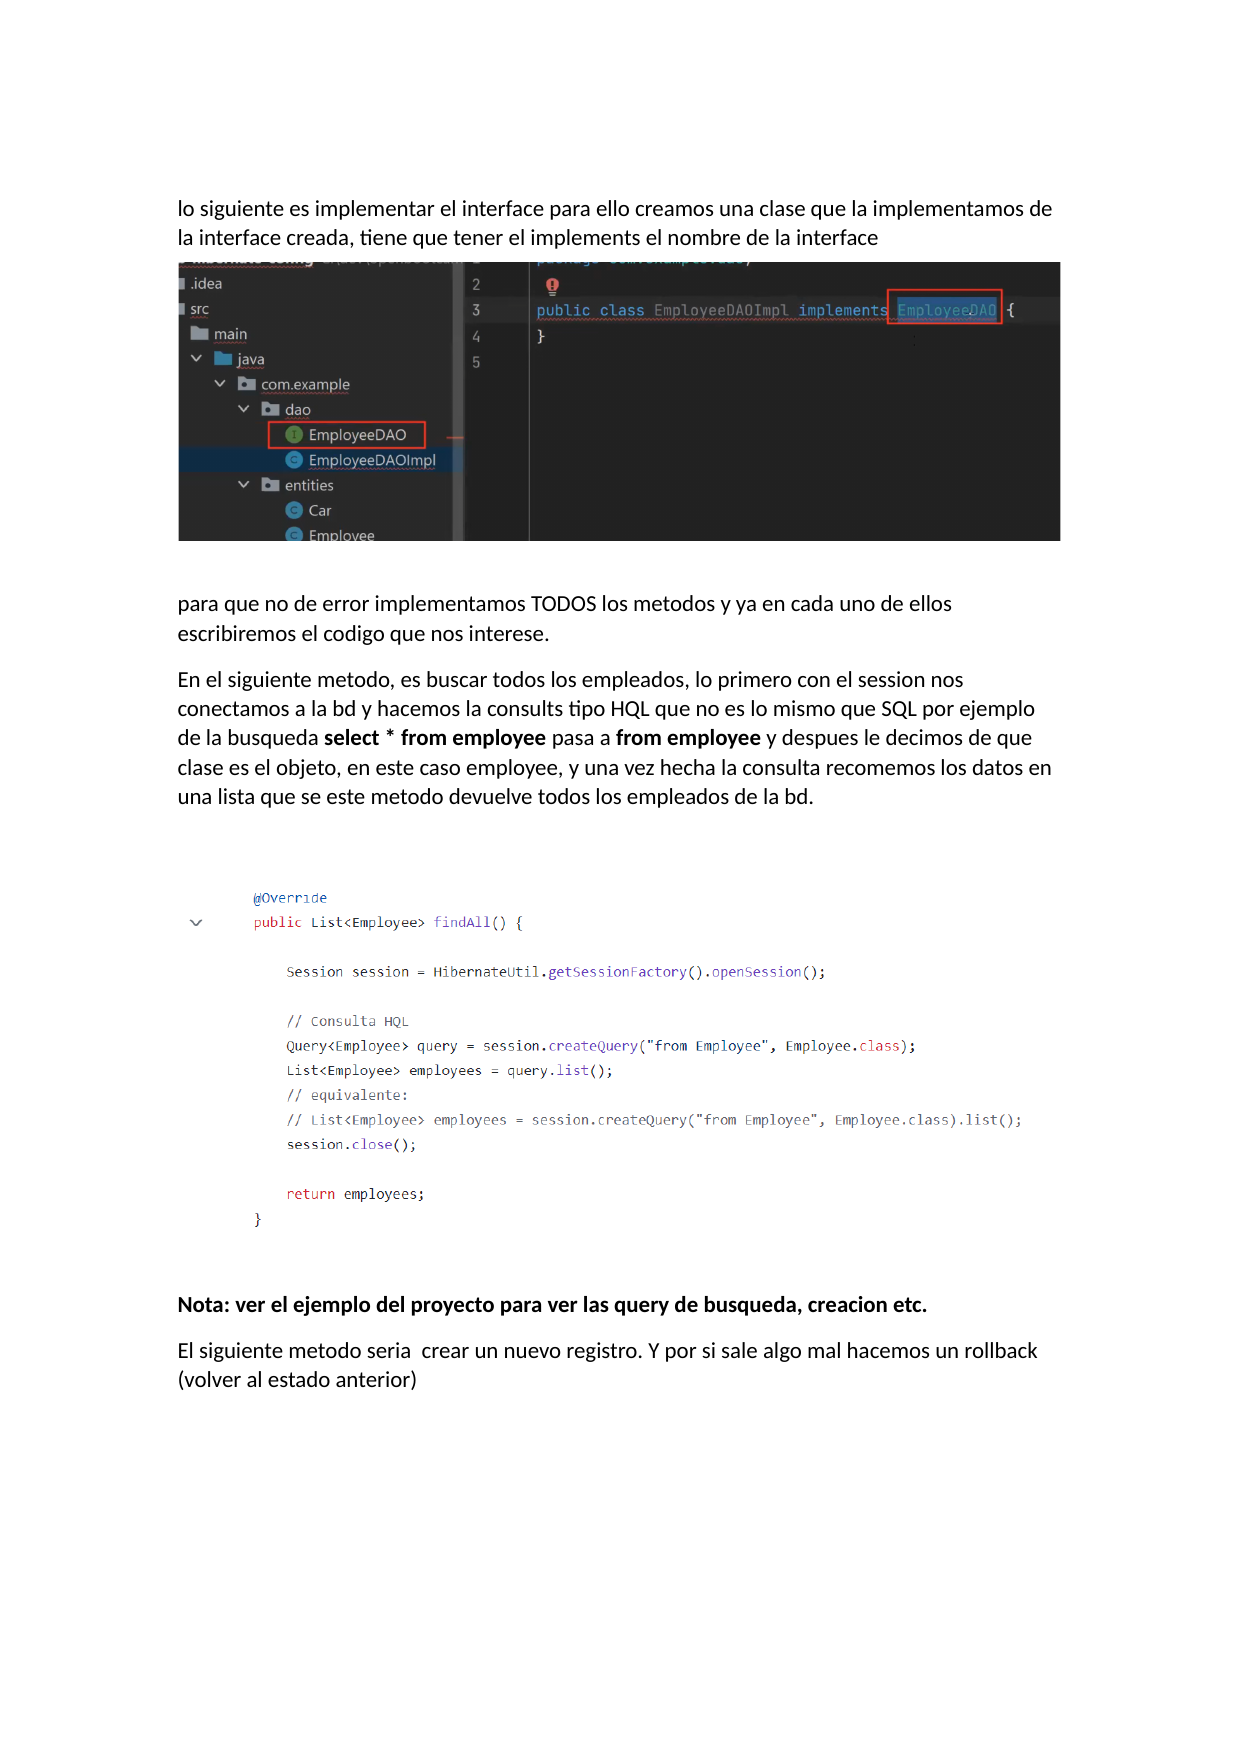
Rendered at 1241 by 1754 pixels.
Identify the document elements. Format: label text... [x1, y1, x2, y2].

text para que no de error implementamos TODOS los metodos y ya en cada uno de ellos escribiremos el codigo que nos interese. [177, 589, 1063, 647]
text lo siguiente es implementar el interface para ello creamos una clase que la implementamos de la interface creada, tiene que tener el implements el nombre de la interface [177, 194, 1063, 251]
picture [179, 893, 1062, 1241]
text Nota: ver el ejemplo del proyecto para ver las query de busqueda, creacion etc. [177, 1290, 1063, 1318]
text El siguiente metodo seria crear un nuevo registro. Y por si sale algo mal hacemos un rollback (volver al estado anterior) [177, 1336, 1063, 1393]
text En el siguiente metodo, es buscar todos los empleados, lo primero con el session nos conectamos a la bd y hacemos la consults tipo HQL que no es lo mismo que SQL por ejemplo de la busqueda select * from employee pasa a from employee y despues le decimos de que clase es el objeto, en este caso employee, y una vez hecha la consulta recomemos los datos en una lista que se este metodo devuelve todos los empleados de la bd. [177, 665, 1063, 810]
picture [178, 262, 1061, 541]
